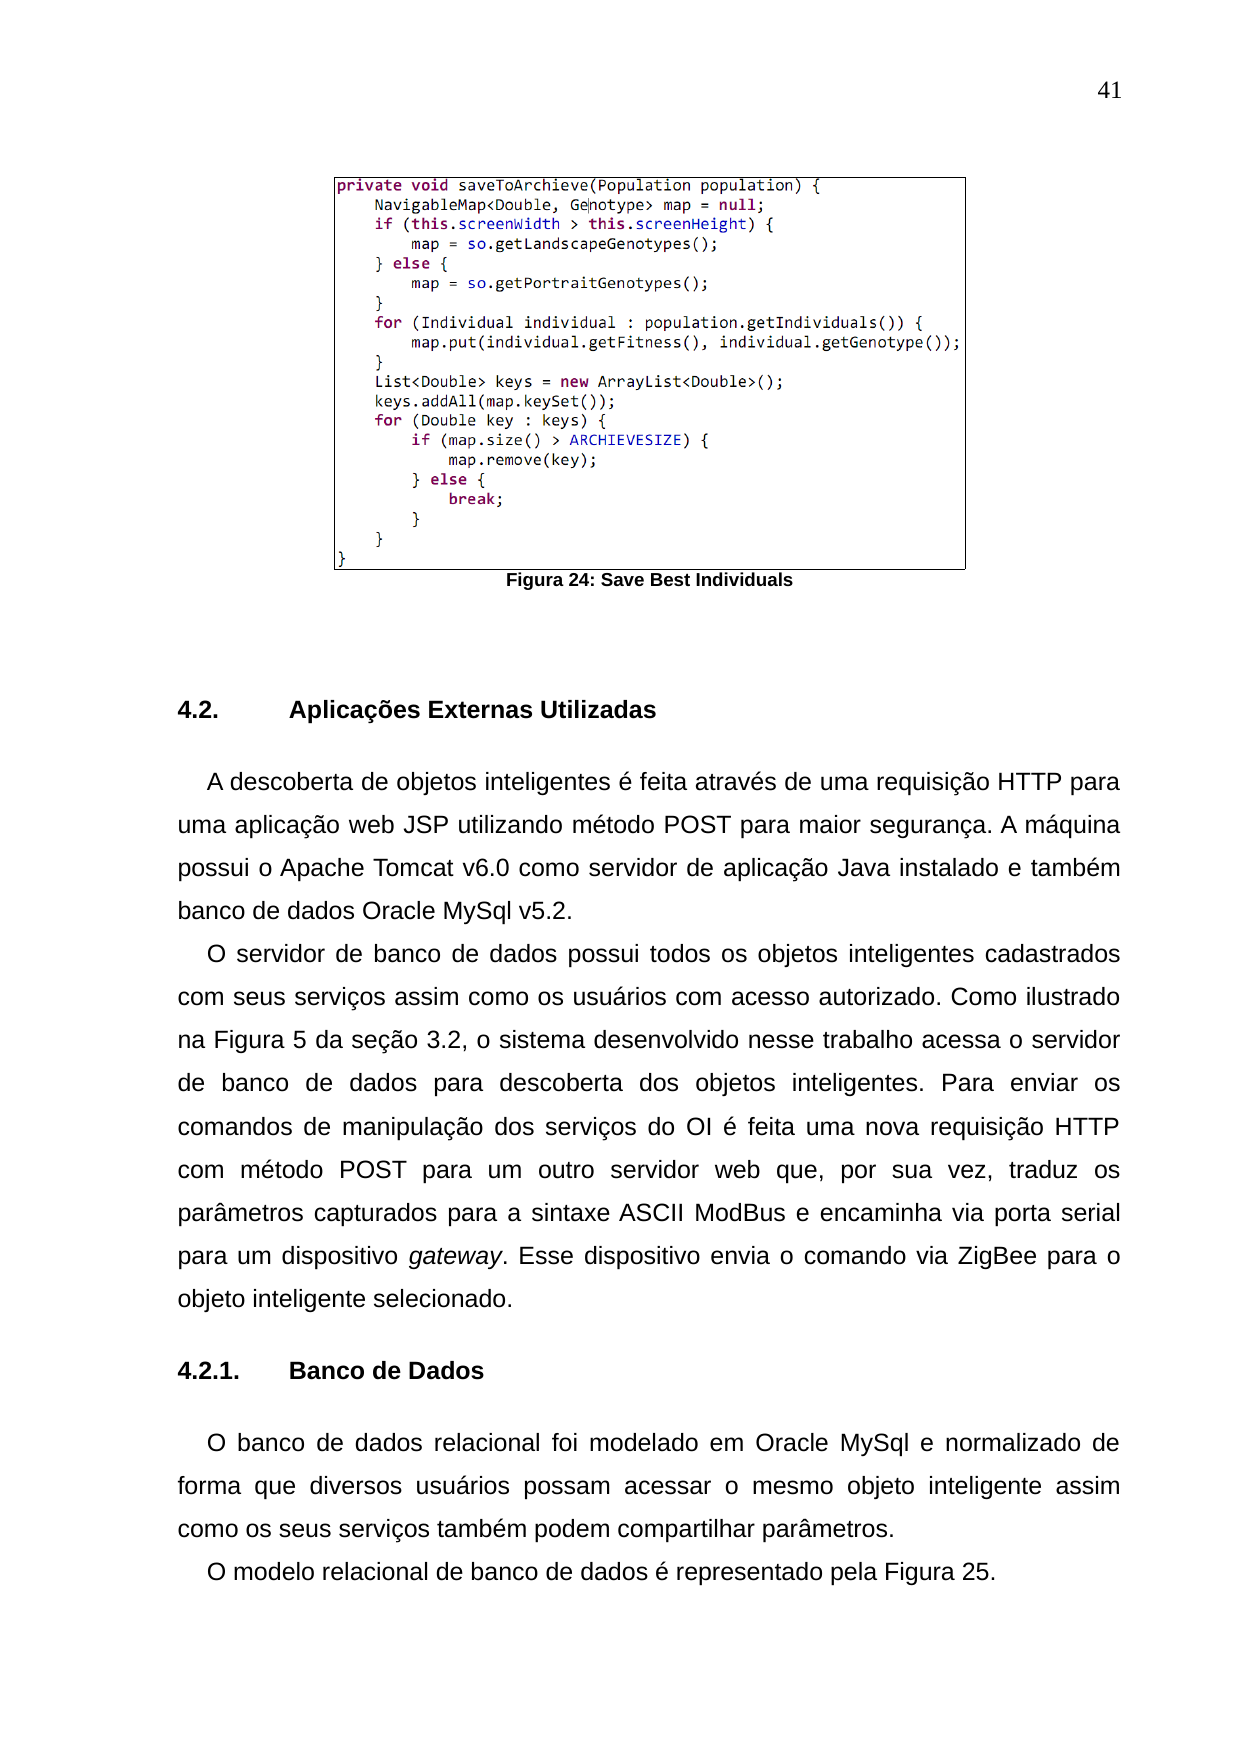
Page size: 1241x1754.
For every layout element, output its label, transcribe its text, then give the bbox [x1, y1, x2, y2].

text O banco de dados relacional foi modelado em Oracle MySql e normalizado de forma que diversos usuários possam acessar o mesmo objeto inteligente assim como os seus serviços também podem compartilhar parâmetros. [177, 1428, 1122, 1543]
text O servidor de banco de dados possui todos os objetos inteligentes cadastrados com seus serviços assim como os usuários com acesso autorizado. Como ilustrado na Figura 5 da seção 3.2, o sistema desenvolvido nesse trabalho acessa o servidor de banco de dados para descoberta dos objetos inteligentes. Para enviar os comandos de manipulação dos serviços do OI é feita uma nova requisição HTTP com método POST para um outro servidor web que, por sua vez, traduz os parâmetros capturados para a sintaxe ASCII ModBus e encaminha via porta serial para um dispositivo gateway. Esse dispositivo envia o comando via ZigBee para o objeto inteligente selecionado. [177, 939, 1122, 1313]
text O modelo relacional de banco de dados é representado pela Figura 25. [177, 1557, 1122, 1586]
list Banco de Dados [177, 1356, 1122, 1385]
picture [335, 178, 965, 569]
list Aplicações Externas Utilizadas [177, 695, 1122, 723]
text A descoberta de objetos inteligentes é feita através de uma requisição HTTP para uma aplicação web JSP utilizando método POST para maior segurança. A máquina possui o Apache Tomcat v6.0 como servidor de aplicação Java instalado e também banco de dados Oracle MySql v5.2. [177, 767, 1122, 925]
text Figura 24: Save Best Individuals [334, 570, 965, 590]
